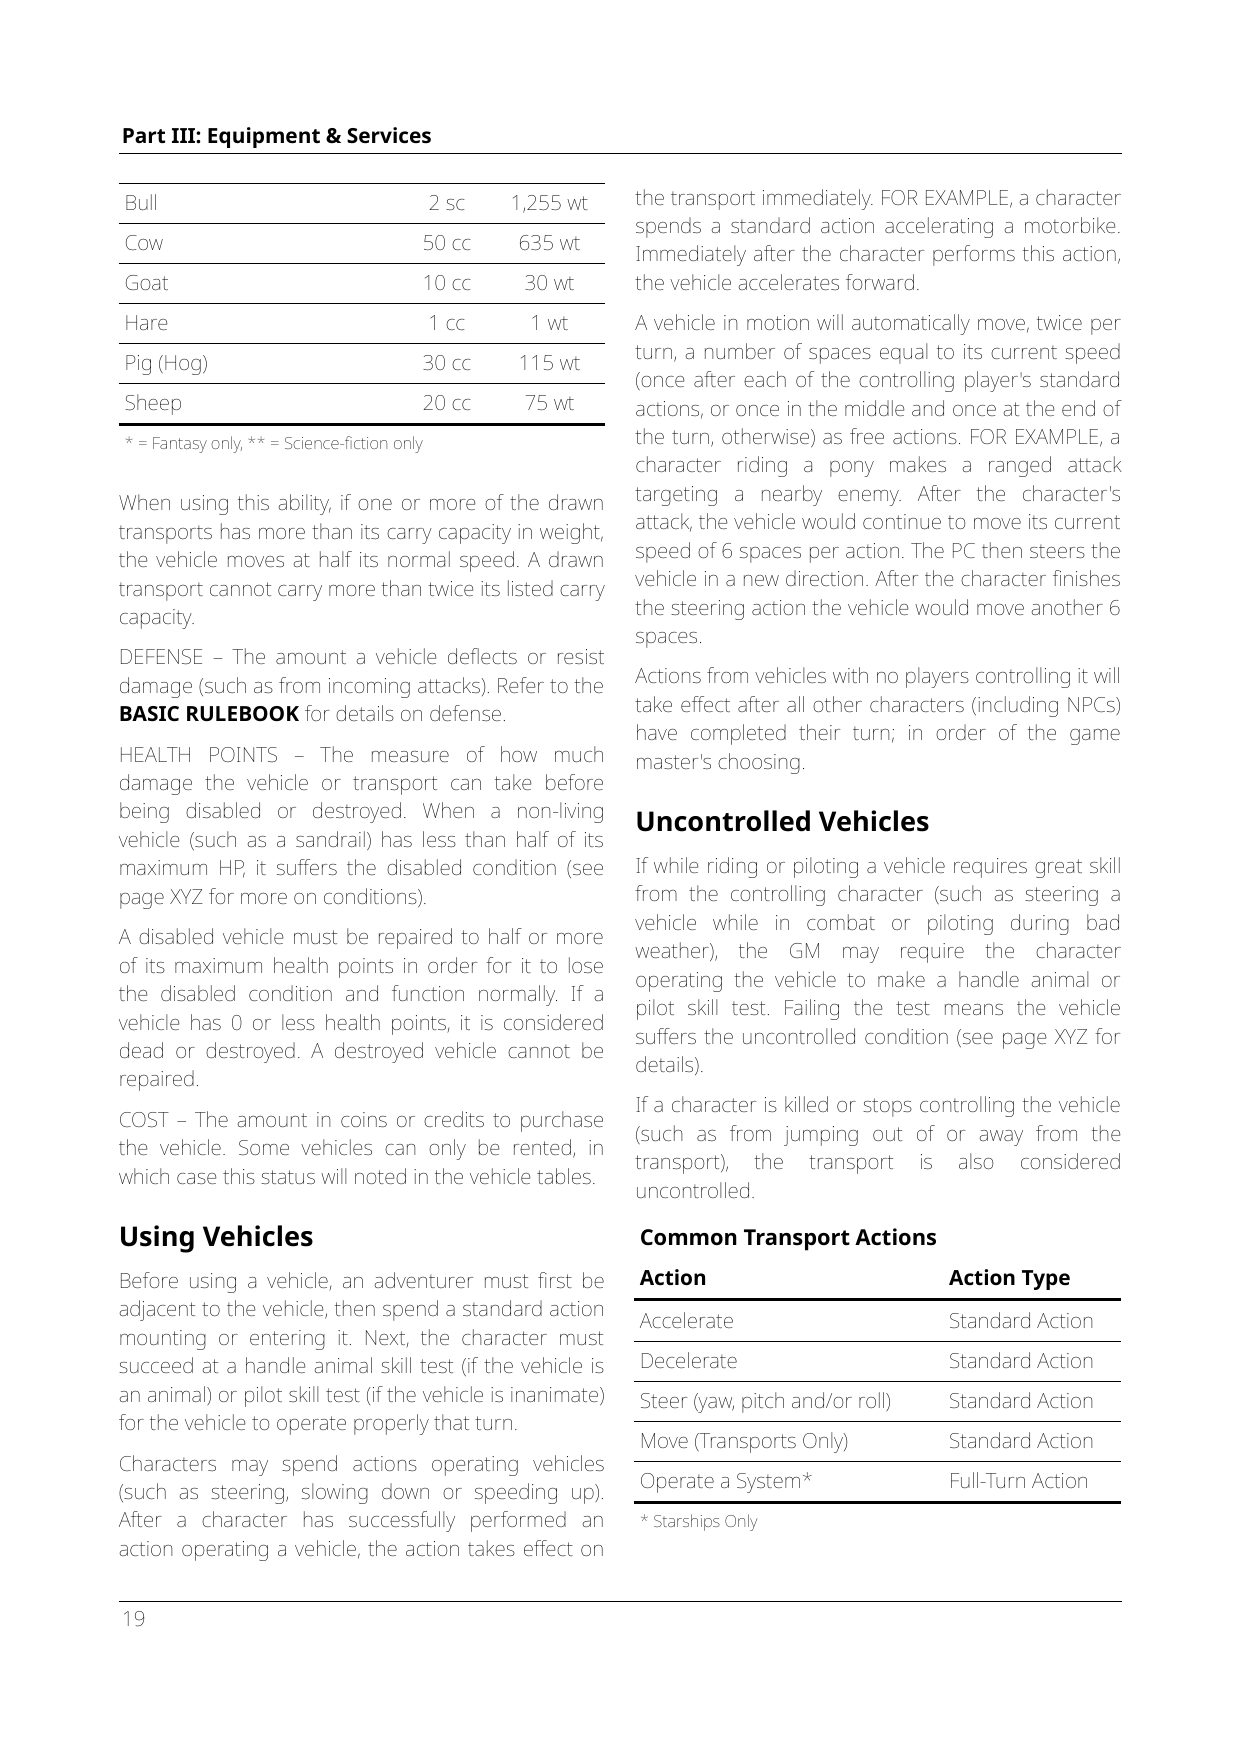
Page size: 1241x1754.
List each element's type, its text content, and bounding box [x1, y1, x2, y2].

table_cell Hare [119, 304, 400, 343]
table_cell 20 cc [400, 384, 493, 423]
text Characters may spend actions operating vehicles (such as steering, slowing down or speeding up). After a character has successfully performed an action operating a vehicle, the action takes effect on [118, 1449, 605, 1562]
table_cell Standard Action [943, 1382, 1121, 1421]
table_cell 1 cc [400, 304, 493, 343]
table_cell Sheep [119, 384, 400, 423]
text Actions from vehicles with no players controlling it will take effect after all other characters (including NPCs) have completed their turn; in order of the game master's choosing. [635, 662, 1122, 775]
table_cell Standard Action [943, 1342, 1121, 1381]
table_cell 10 cc [400, 264, 493, 303]
text the transport immediately. FOR EXAMPLE, a character spends a standard action accelerating a motorbike. Immediately after the character performs this action, the vehicle accelerates forward. [635, 183, 1122, 296]
table_cell Bull [119, 184, 400, 223]
table_cell 115 wt [494, 344, 605, 383]
text If a character is killed or stops controlling the vehicle (such as from jumping out of or away from the transport), the transport is also considered uncontrolled. [635, 1091, 1122, 1204]
table_cell Standard Action [943, 1301, 1121, 1341]
text Using Vehicles [118, 1217, 605, 1254]
text A disabled vehicle must be repaired to half or more of its maximum health points in order for it to lose the disabled condition and function normally. If a vehicle has 0 or less health points, it is considered dead or destroyed. A destroyed vehicle cannot be repaired. [118, 922, 605, 1093]
table_cell * Starships Only [634, 1504, 1121, 1538]
table_cell Cow [119, 224, 400, 263]
text When using this ability, if one or more of the drawn transports has more than its carry capacity in weight, the vehicle moves at half its normal speed. A drawn transport cannot carry more than twice its listed carry capacity. [118, 460, 605, 631]
table_cell 635 wt [494, 224, 605, 263]
table_cell Move (Transports Only) [634, 1422, 943, 1461]
text Before using a vehicle, an adventurer must first be adjacent to the vehicle, then spend a standard action mounting or entering it. Next, the character must succeed at a handle animal skill test (if the vehicle is an animal) or pilot skill test (if the vehicle is inanimate) for the vehicle to operate properly that turn. [118, 1266, 605, 1437]
table_cell Accelerate [634, 1301, 943, 1341]
table_cell Standard Action [943, 1422, 1121, 1461]
table_cell 50 cc [400, 224, 493, 263]
table_header Common Transport Actions [634, 1216, 1121, 1258]
table_cell Full-Turn Action [943, 1462, 1121, 1501]
text COST – The amount in coins or credits to purchase the vehicle. Some vehicles can only be rented, in which case this status will noted in the vehicle tables. [118, 1105, 605, 1190]
table_cell 1,255 wt [494, 184, 605, 223]
table_cell Action Type [943, 1258, 1121, 1297]
text If while riding or piloting a vehicle requires great skill from the controlling character (such as steering a vehicle while in combat or piloting during bad weather), the GM may require the character operating the vehicle to make a handle animal or pilot skill test. Failing the test means the vehicle suffers the uncontrolled condition (see page XYZ for details). [635, 851, 1122, 1079]
text DEFENSE – The amount a vehicle deflects or resist damage (such as from incoming attacks). Refer to the BASIC RULEBOOK for details on defense. [118, 642, 605, 728]
table_cell Steer (yaw, pitch and/or roll) [634, 1382, 943, 1421]
text Uncontrolled Vehicles [635, 802, 1122, 839]
text [635, 1538, 1122, 1566]
text HEALTH POINTS – The measure of how much damage the vehicle or transport can take before being disabled or destroyed. When a non-living vehicle (such as a sandrail) has less than half of its maximum HP, it suffers the disabled condition (see page XYZ for more on conditions). [118, 740, 605, 910]
table_cell 2 sc [400, 184, 493, 223]
table_cell Operate a System* [634, 1462, 943, 1501]
table_cell Pig (Hog) [119, 344, 400, 383]
table_cell 30 cc [400, 344, 493, 383]
table_cell 30 wt [494, 264, 605, 303]
table_cell Decelerate [634, 1342, 943, 1381]
table_cell 1 wt [494, 304, 605, 343]
table_cell Action [634, 1258, 943, 1297]
table_cell 75 wt [494, 384, 605, 423]
table_cell Goat [119, 264, 400, 303]
text A vehicle in motion will automatically move, twice per turn, a number of spaces equal to its current speed (once after each of the controlling player's standard actions, or once in the middle and once at the end of the turn, otherwise) as free actions. FOR EXAMPLE, a character riding a pony makes a ranged attack targeting a nearby enemy. After the character's attack, the vehicle would continue to move its current speed of 6 spaces per action. The PC then steers the vehicle in a new direction. After the character finishes the steering action the vehicle would move another 6 spaces. [635, 308, 1122, 649]
table_cell * = Fantasy only, ** = Science-fiction only [119, 426, 605, 460]
